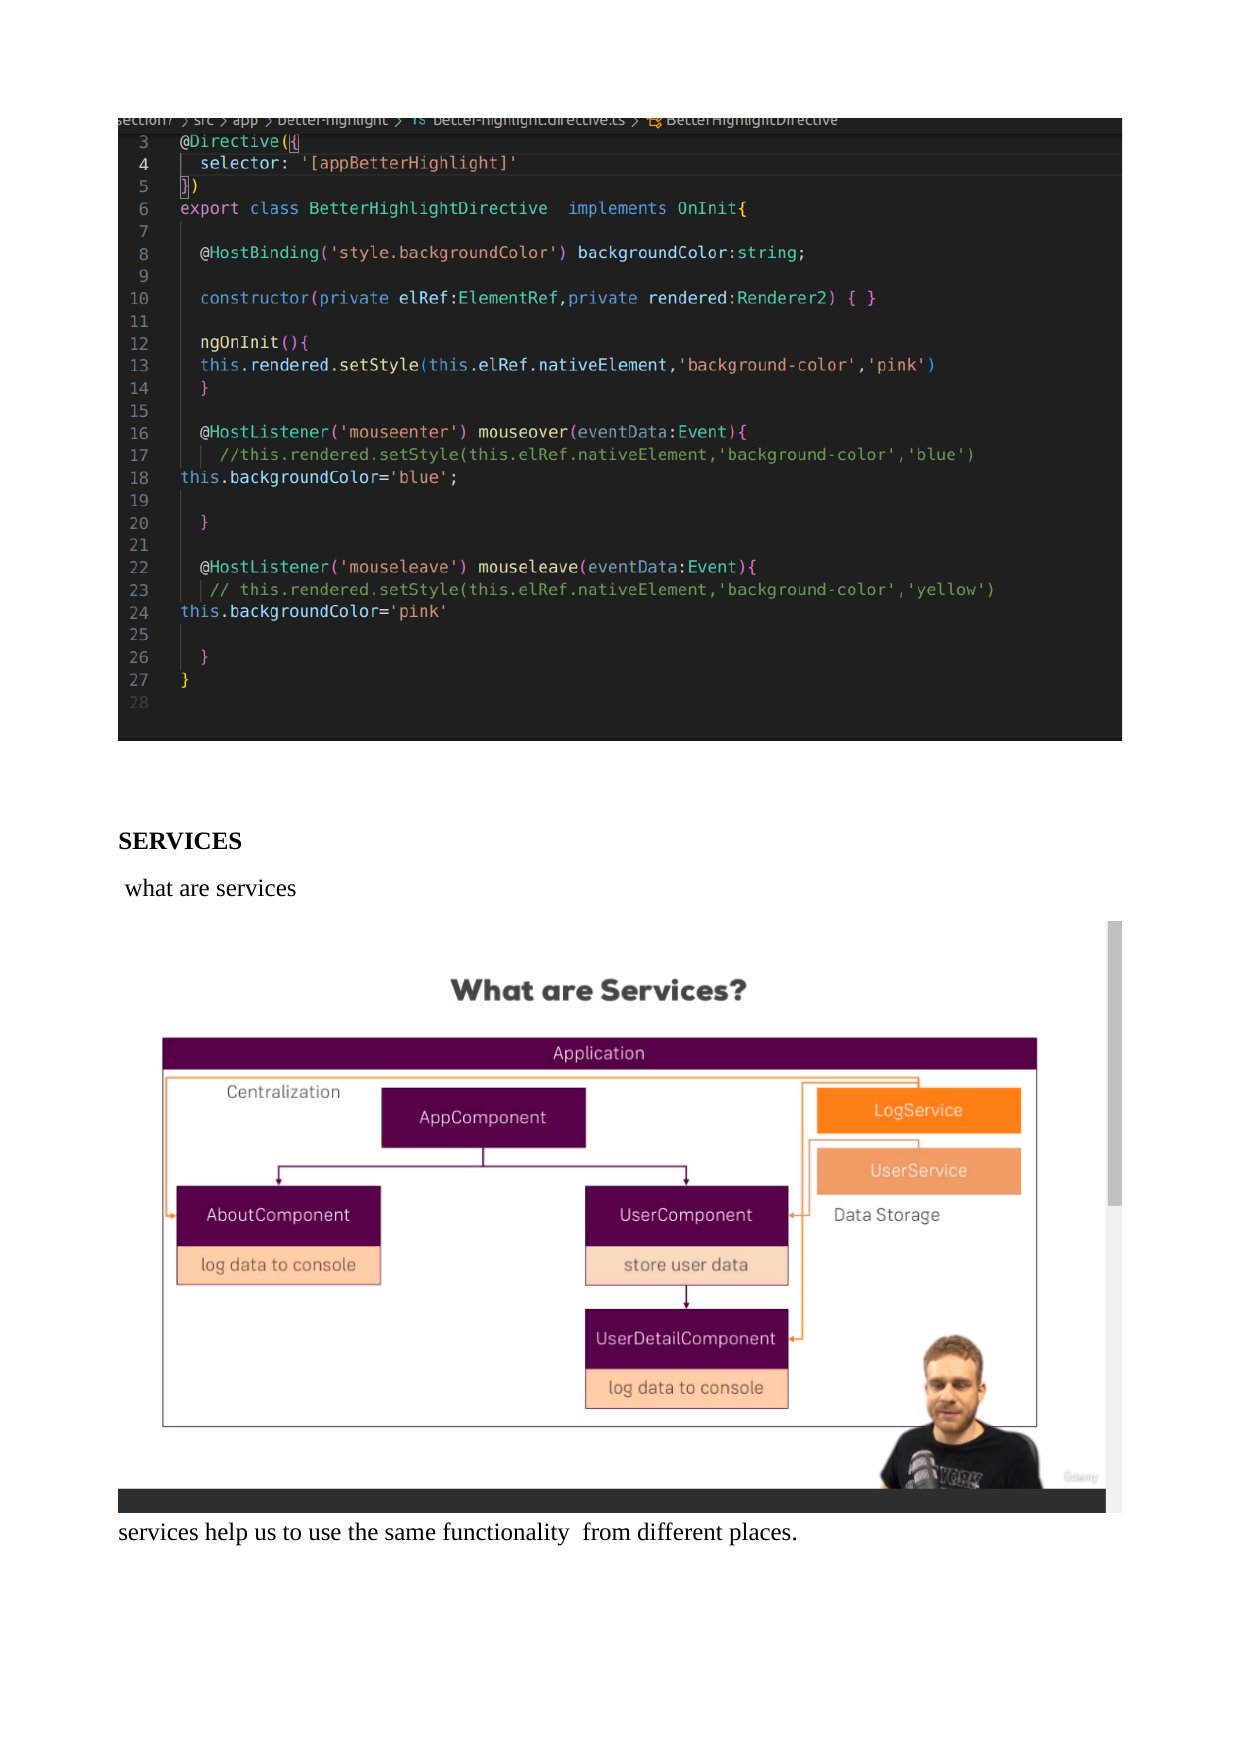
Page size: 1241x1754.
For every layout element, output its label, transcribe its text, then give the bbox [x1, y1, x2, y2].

picture [118, 118, 1123, 741]
text what are services [118, 873, 1122, 902]
picture [118, 921, 1123, 1513]
text services help us to use the same functionality from different places. [118, 1513, 1122, 1546]
text SERVICES [118, 826, 1122, 854]
